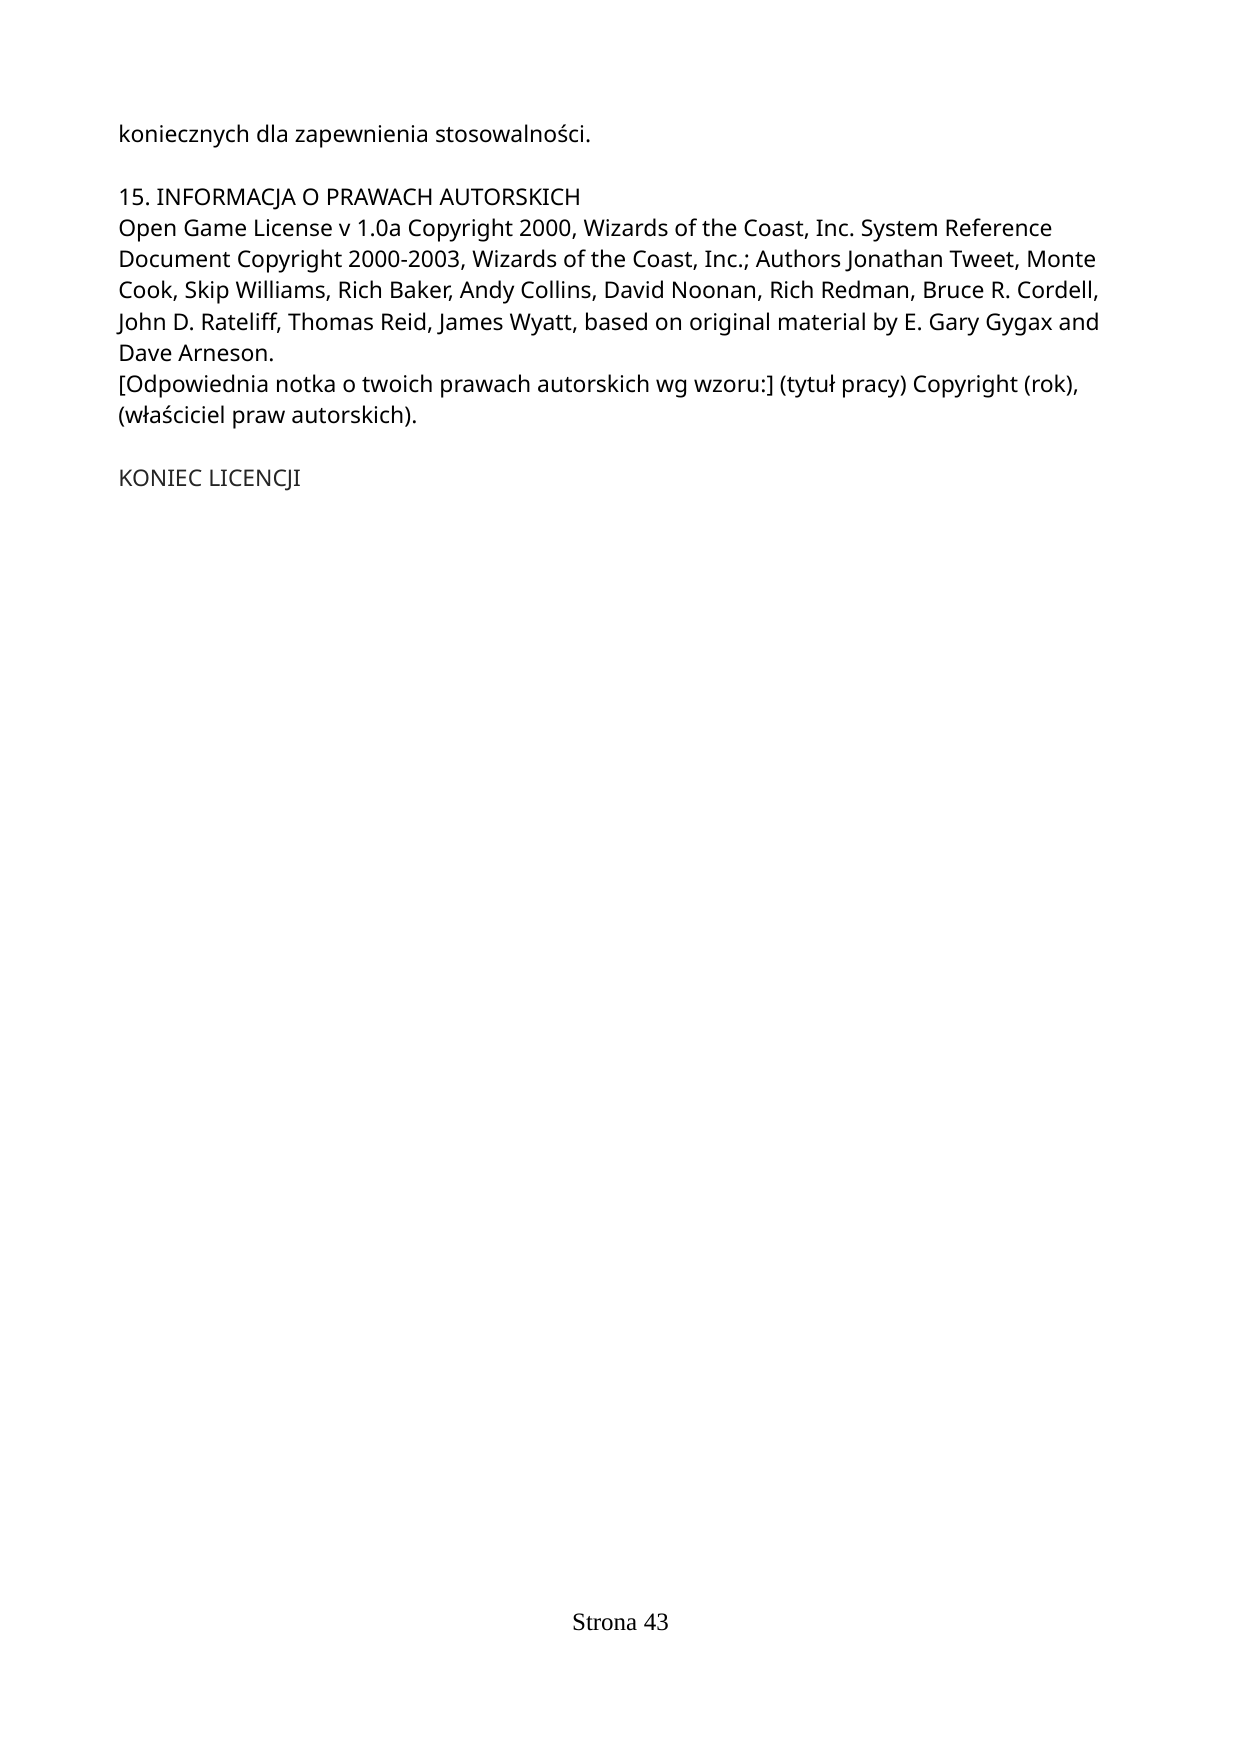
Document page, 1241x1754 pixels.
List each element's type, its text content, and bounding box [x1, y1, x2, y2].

text 15. INFORMACJA O PRAWACH AUTORSKICH [118, 181, 1122, 212]
text koniecznych dla zapewnienia stosowalności. [118, 118, 1122, 149]
text [Odpowiednia notka o twoich prawach autorskich wg wzoru:] (tytuł pracy) Copyright (rok), (właściciel praw autorskich). [118, 368, 1122, 431]
text KONIEC LICENCJI [118, 462, 1122, 524]
text Open Game License v 1.0a Copyright 2000, Wizards of the Coast, Inc. System Reference Document Copyright 2000-2003, Wizards of the Coast, Inc.; Authors Jonathan Tweet, Monte Cook, Skip Williams, Rich Baker, Andy Collins, David Noonan, Rich Redman, Bruce R. Cordell, John D. Rateliff, Thomas Reid, James Wyatt, based on original material by E. Gary Gygax and Dave Arneson. [118, 212, 1122, 368]
